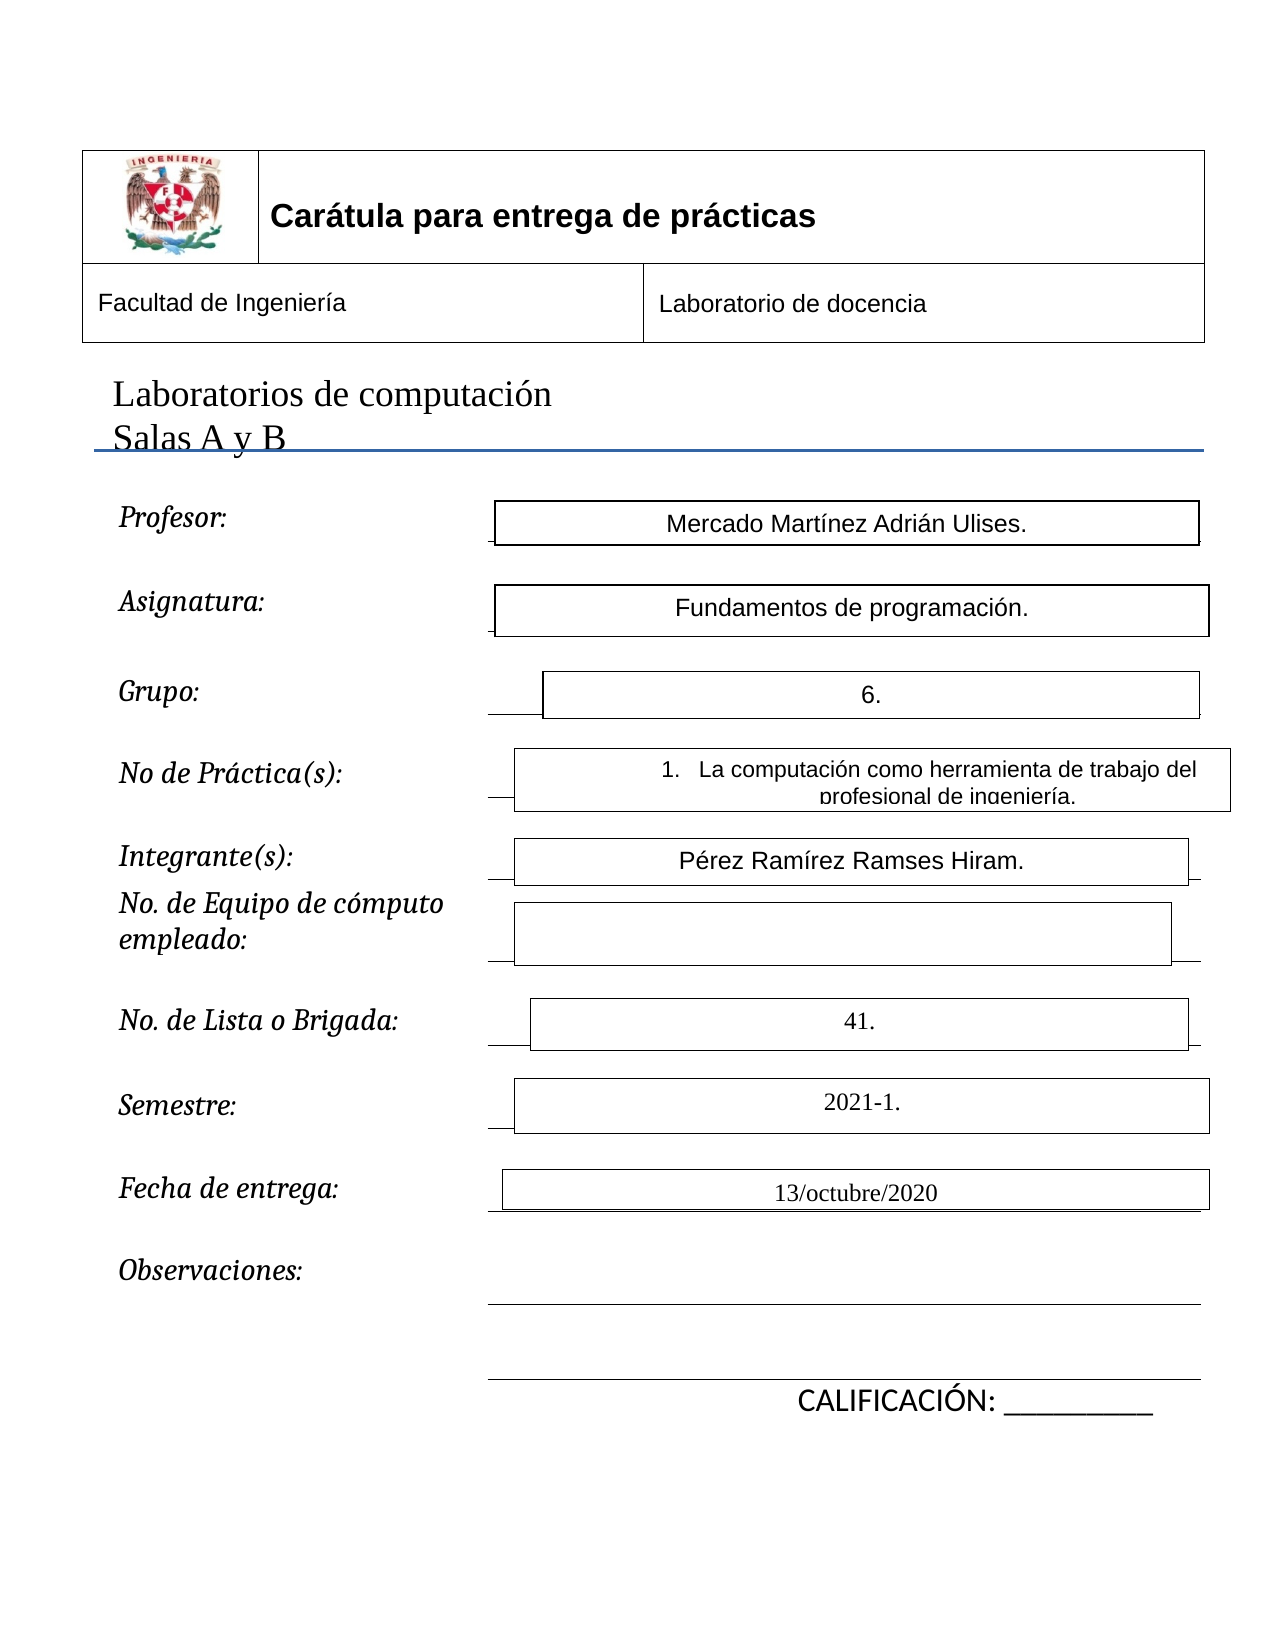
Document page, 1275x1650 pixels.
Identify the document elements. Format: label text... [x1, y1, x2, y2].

table_header Profesor: [113, 458, 487, 541]
table_cell No. de Equipo de cómputo empleado: [113, 879, 487, 961]
table_cell [515, 1079, 1209, 1133]
table_cell Observaciones: [113, 1211, 487, 1304]
table_cell No. de Lista o Brigada: [113, 961, 487, 1045]
text [239, 452, 1162, 458]
text Laboratorios de computación [112, 372, 1162, 415]
table_cell [488, 880, 1201, 961]
table_header [496, 502, 1198, 544]
table_cell [488, 1129, 1201, 1211]
table_cell [488, 1046, 1201, 1128]
table_cell Laboratorio de docencia [644, 264, 1204, 342]
table_cell [496, 586, 1208, 636]
table_header [488, 458, 1201, 541]
table_cell Grupo: [113, 631, 487, 713]
table_header [83, 151, 258, 263]
table_cell [488, 715, 1201, 796]
table_cell [515, 903, 1171, 965]
table_cell [488, 798, 1201, 879]
text CALIFICACIÓN: _________ [112, 1379, 1162, 1420]
table_cell Fecha de entrega: [113, 1128, 487, 1211]
table_cell [515, 839, 1188, 885]
table_cell [488, 1212, 1201, 1304]
table_header Carátula para entrega de prácticas [259, 151, 1204, 263]
table_cell Facultad de Ingeniería [83, 264, 643, 342]
table_cell Asignatura: [113, 541, 487, 631]
table_cell No de Práctica(s): [113, 714, 487, 796]
table_cell Semestre: [113, 1045, 487, 1128]
table_cell [488, 632, 1201, 713]
table_cell [503, 1170, 1209, 1209]
table_cell [488, 1305, 1201, 1379]
text Salas A y B [112, 415, 1162, 449]
table_cell [515, 749, 1230, 811]
table_cell [488, 542, 1201, 631]
table_cell [531, 999, 1188, 1050]
table_cell [488, 962, 1201, 1045]
table_cell Integrante(s): [113, 796, 487, 879]
text [112, 452, 241, 458]
table_cell [544, 672, 1199, 718]
table_cell [113, 1304, 487, 1379]
